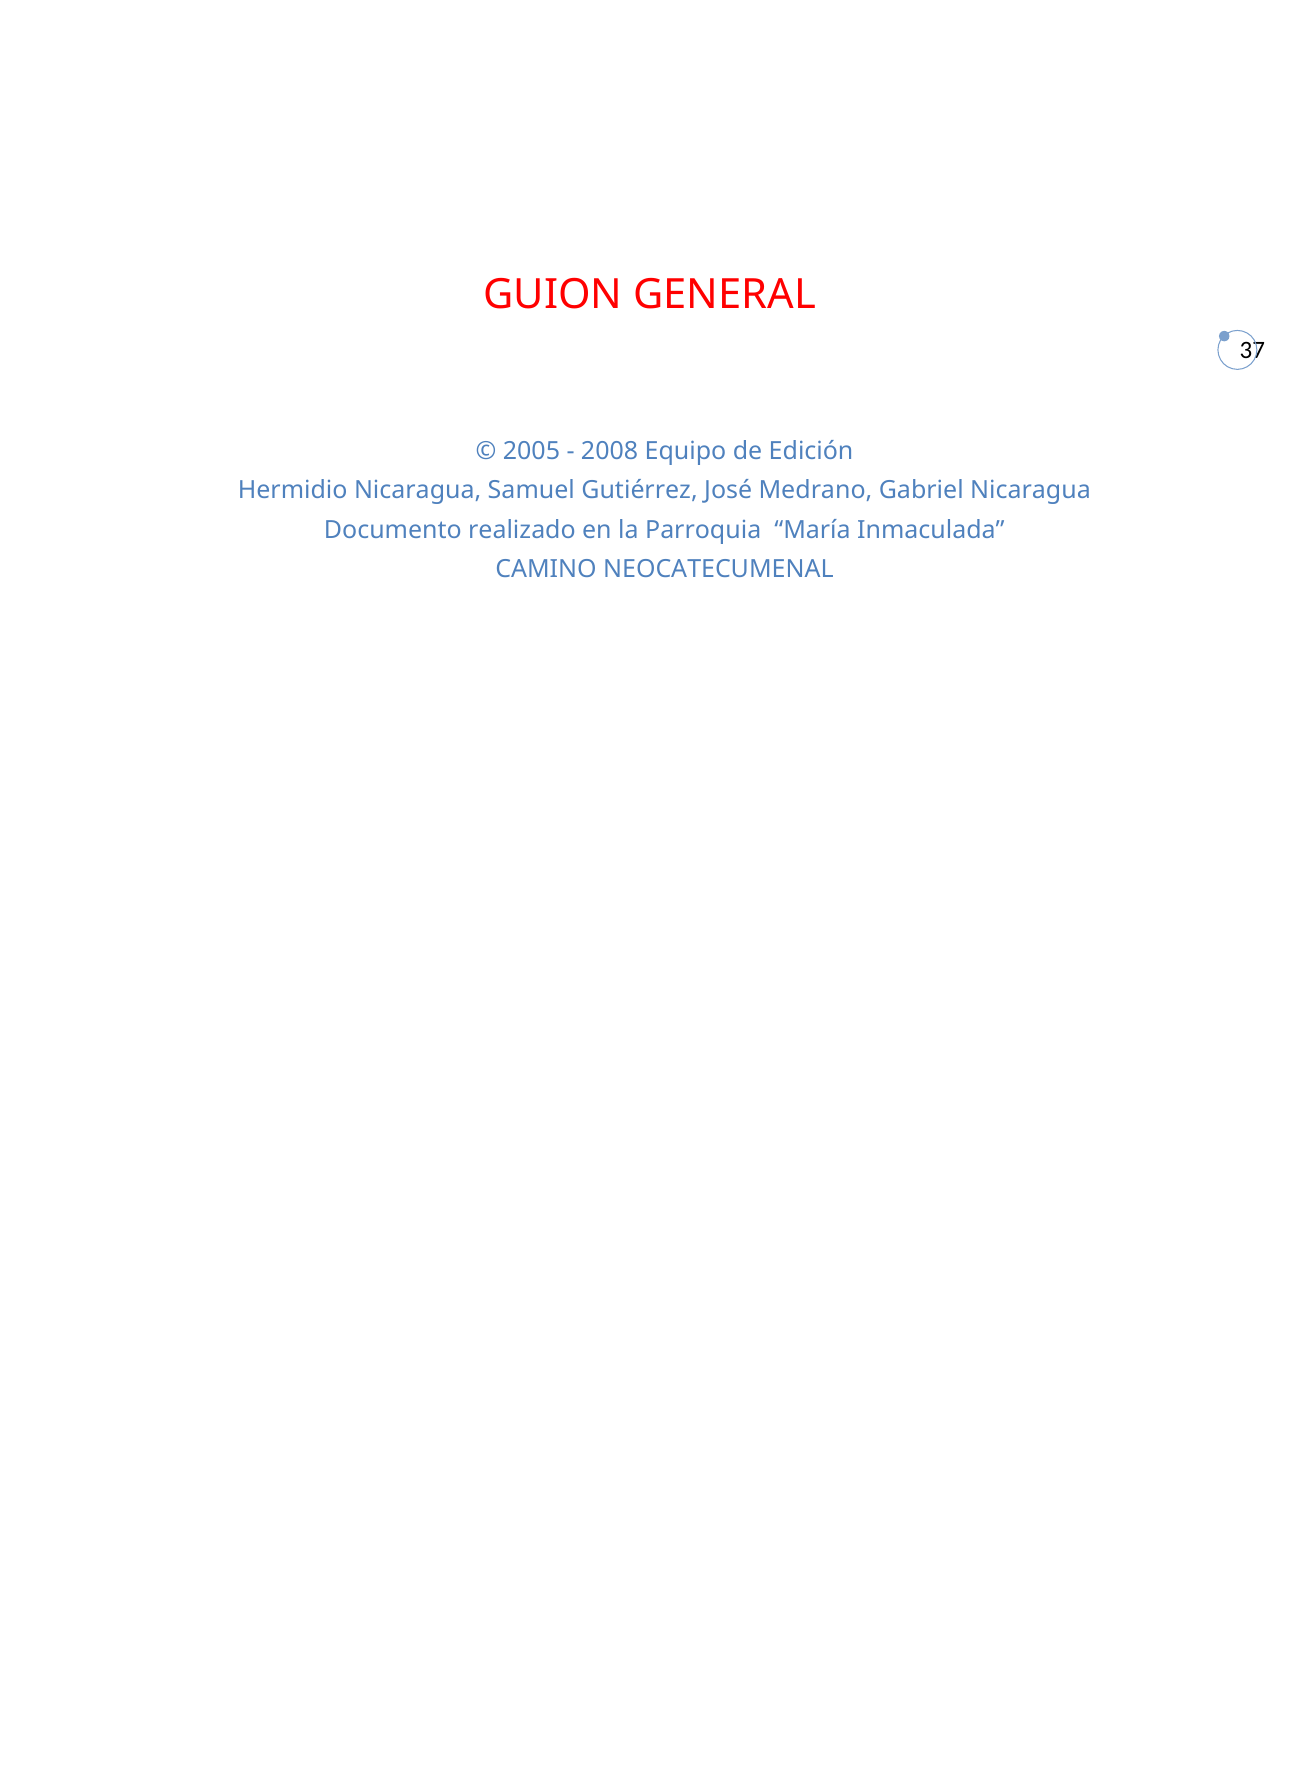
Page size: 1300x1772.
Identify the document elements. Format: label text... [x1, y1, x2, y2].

text Documento realizado en la Parroquia “María Inmaculada” [104, 511, 1224, 545]
text CAMINO NEOCATECUMENAL [104, 551, 1224, 584]
text GUION GENERAL [75, 263, 1224, 320]
text Hermidio Nicaragua, Samuel Gutiérrez, José Medrano, Gabriel Nicaragua [104, 472, 1224, 506]
text © 2005 - 2008 Equipo de Edición [104, 433, 1224, 467]
